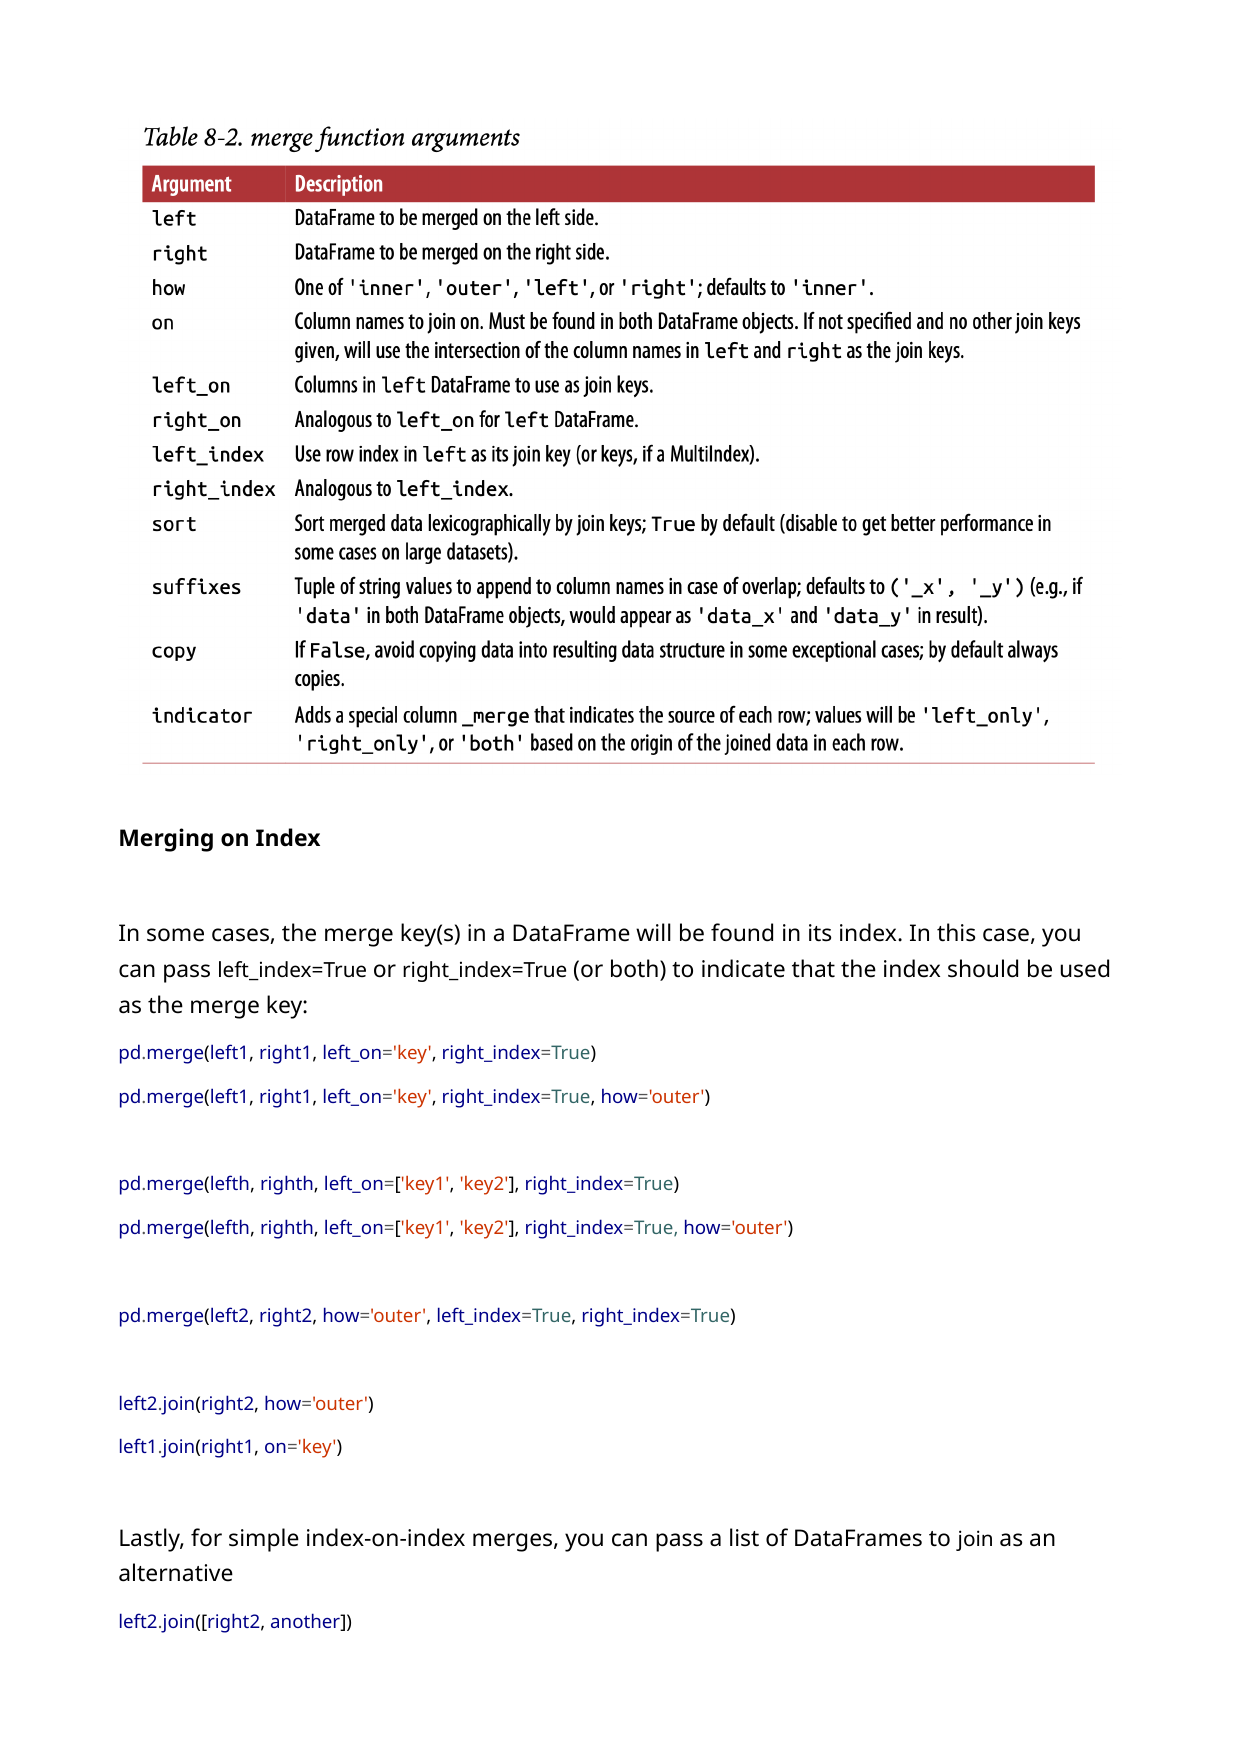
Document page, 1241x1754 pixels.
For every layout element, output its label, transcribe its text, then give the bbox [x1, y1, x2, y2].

text Merging on Index [118, 822, 1122, 853]
text left2.join([right2, another]) [118, 1608, 1122, 1633]
text Lastly, for simple index-on-index merges, you can pass a list of DataFrames to join as an alternative [118, 1521, 1122, 1589]
text left2.join(right2, how='outer') [118, 1390, 1122, 1415]
text left1.join(right1, on='key') [118, 1434, 1122, 1459]
text pd.merge(left2, right2, how='outer', left_index=True, right_index=True) [118, 1302, 1122, 1328]
text pd.merge(left1, right1, left_on='key', right_index=True) [118, 1039, 1122, 1064]
text pd.merge(left1, right1, left_on='key', right_index=True, how='outer') [118, 1083, 1122, 1108]
text In some cases, the merge key(s) in a DataFrame will be found in its index. In this case, you can pass left_index=True or right_index=True (or both) to indicate that the index should be used as the merge key: [118, 917, 1122, 1020]
text pd.merge(lefth, righth, left_on=['key1', 'key2'], right_index=True) [118, 1171, 1122, 1196]
text pd.merge(lefth, righth, left_on=['key1', 'key2'], right_index=True, how='outer') [118, 1214, 1122, 1240]
picture [118, 118, 1123, 775]
